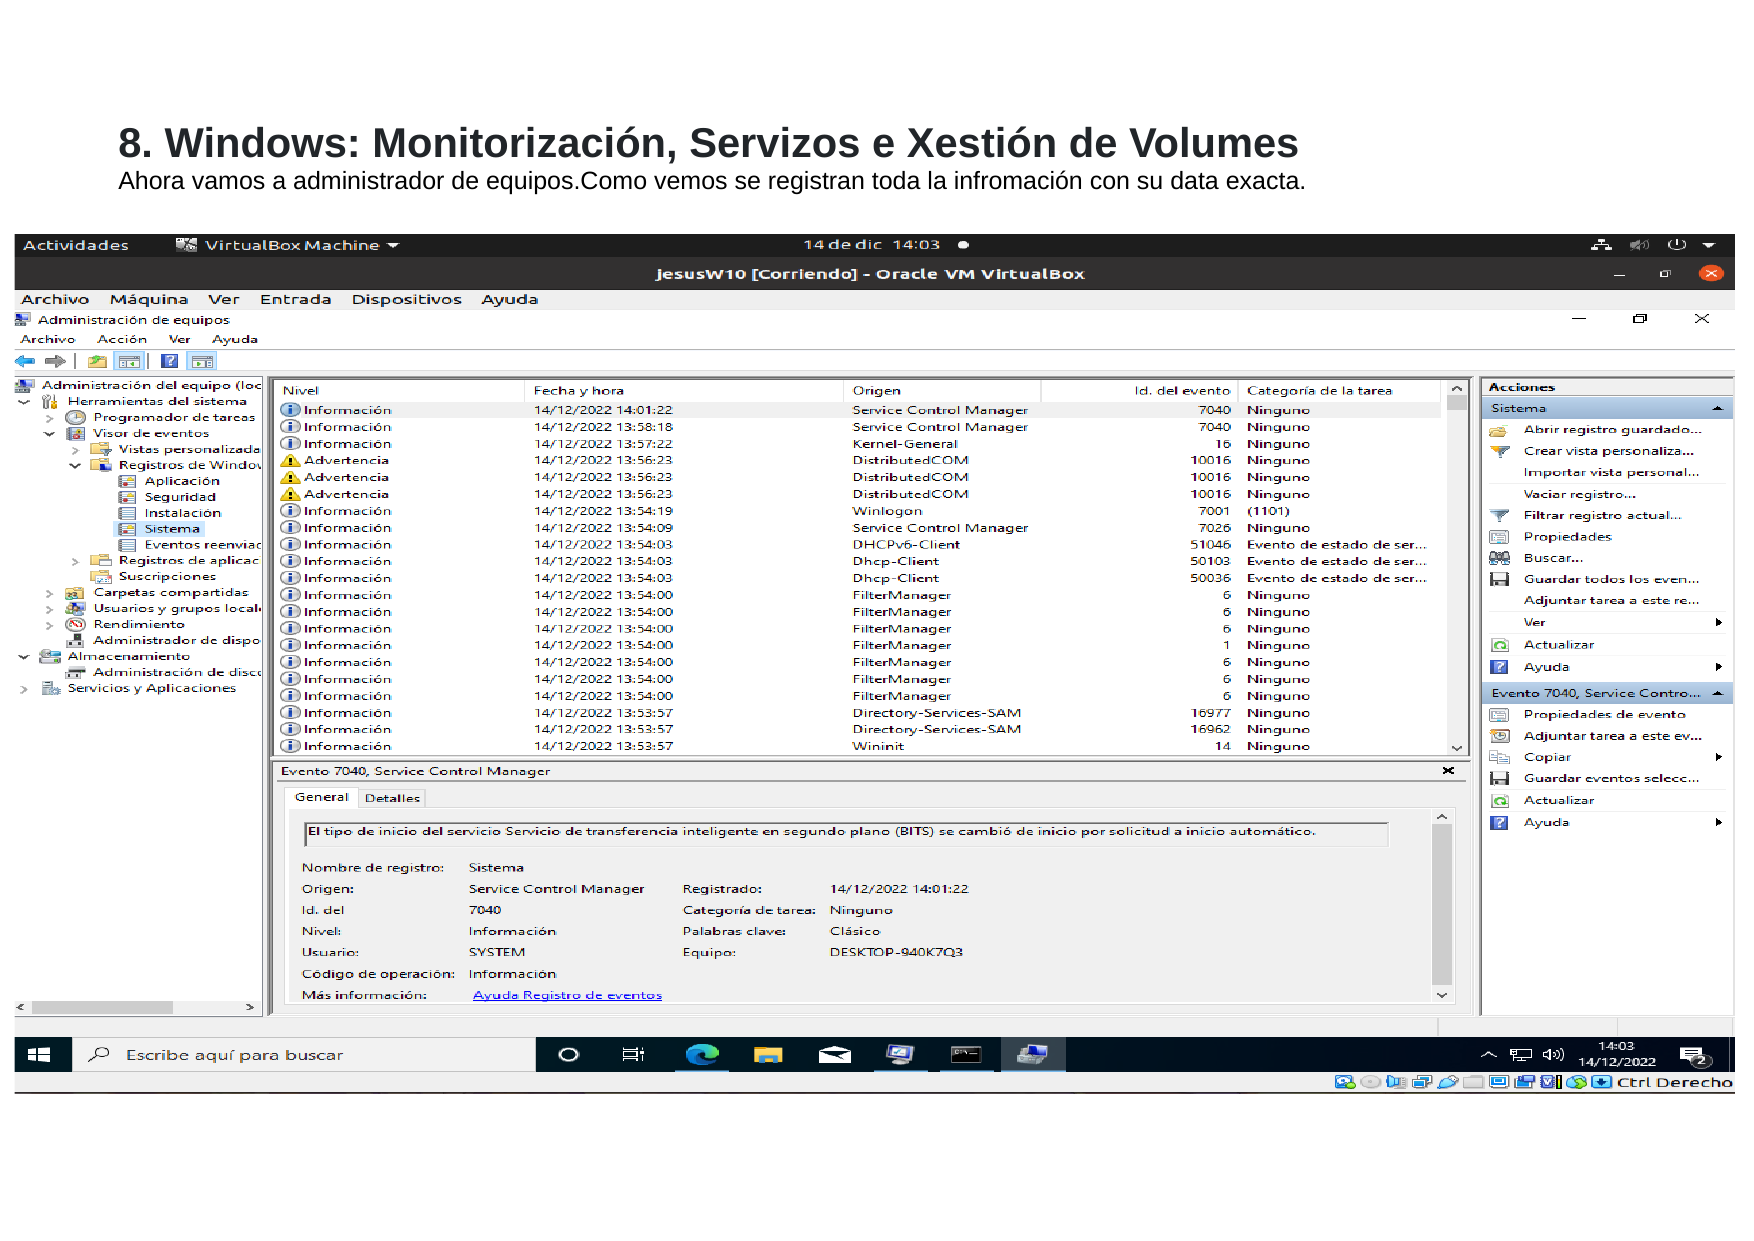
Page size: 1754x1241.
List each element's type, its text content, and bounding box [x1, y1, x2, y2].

picture [14, 234, 1735, 1094]
text 8. Windows: Monitorización, Servizos e Xestión de Volumes [118, 118, 1636, 166]
text Ahora vamos a administrador de equipos.Como vemos se registran toda la infromación con su data exacta. [118, 166, 1636, 195]
